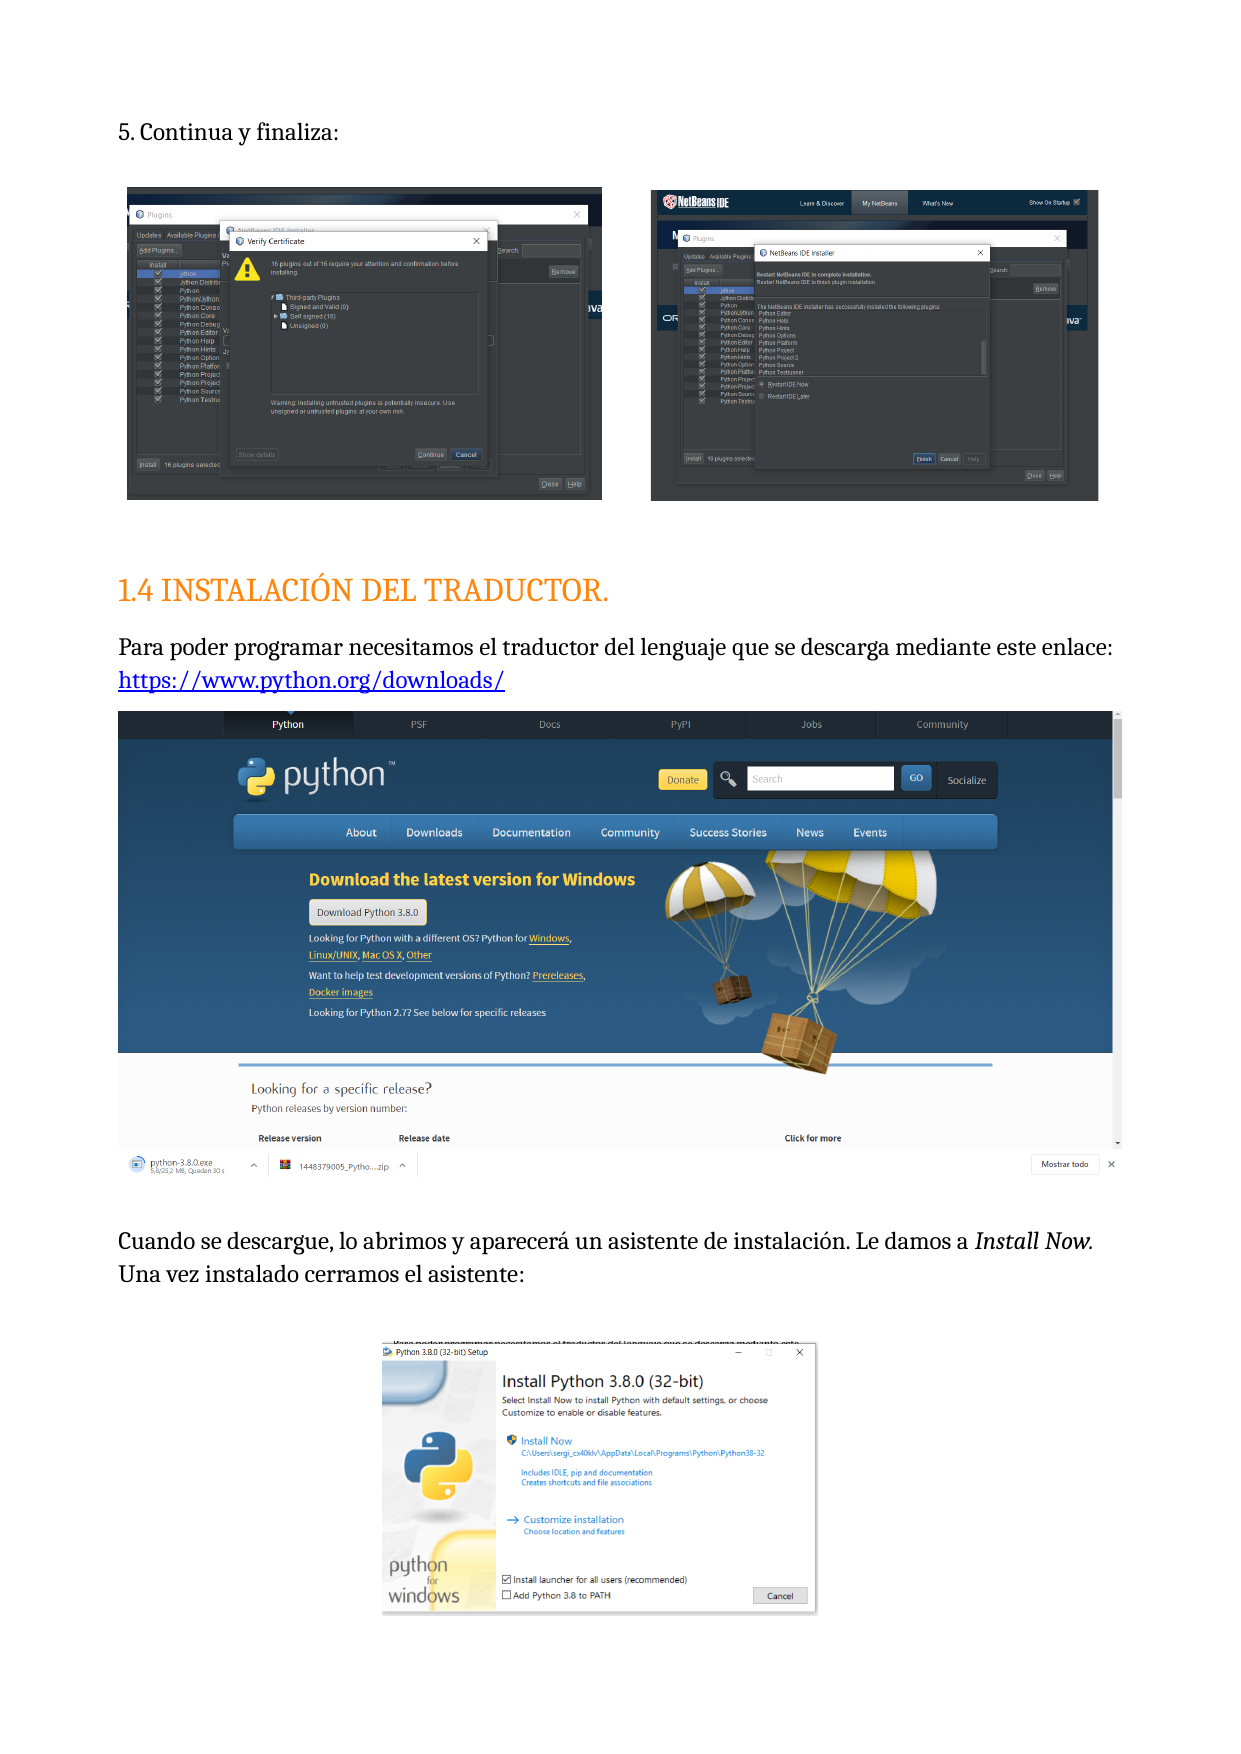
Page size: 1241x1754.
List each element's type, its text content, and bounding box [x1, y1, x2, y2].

picture [127, 187, 602, 500]
picture [382, 1341, 819, 1616]
text Para poder programar necesitamos el traductor del lenguaje que se descarga mediante este enlace: https://www.python.org/downloads/ [118, 633, 1122, 695]
picture [650, 190, 1099, 501]
text 1.4 INSTALACIÓN DEL TRADUCTOR. [118, 571, 1122, 609]
text 5. Continua y finaliza: [118, 118, 1122, 147]
text Cuando se descargue, lo abrimos y aparecerá un asistente de instalación. Le damos a Install Now. Una vez instalado cerramos el asistente: [118, 1227, 1122, 1289]
picture [118, 711, 1123, 1178]
